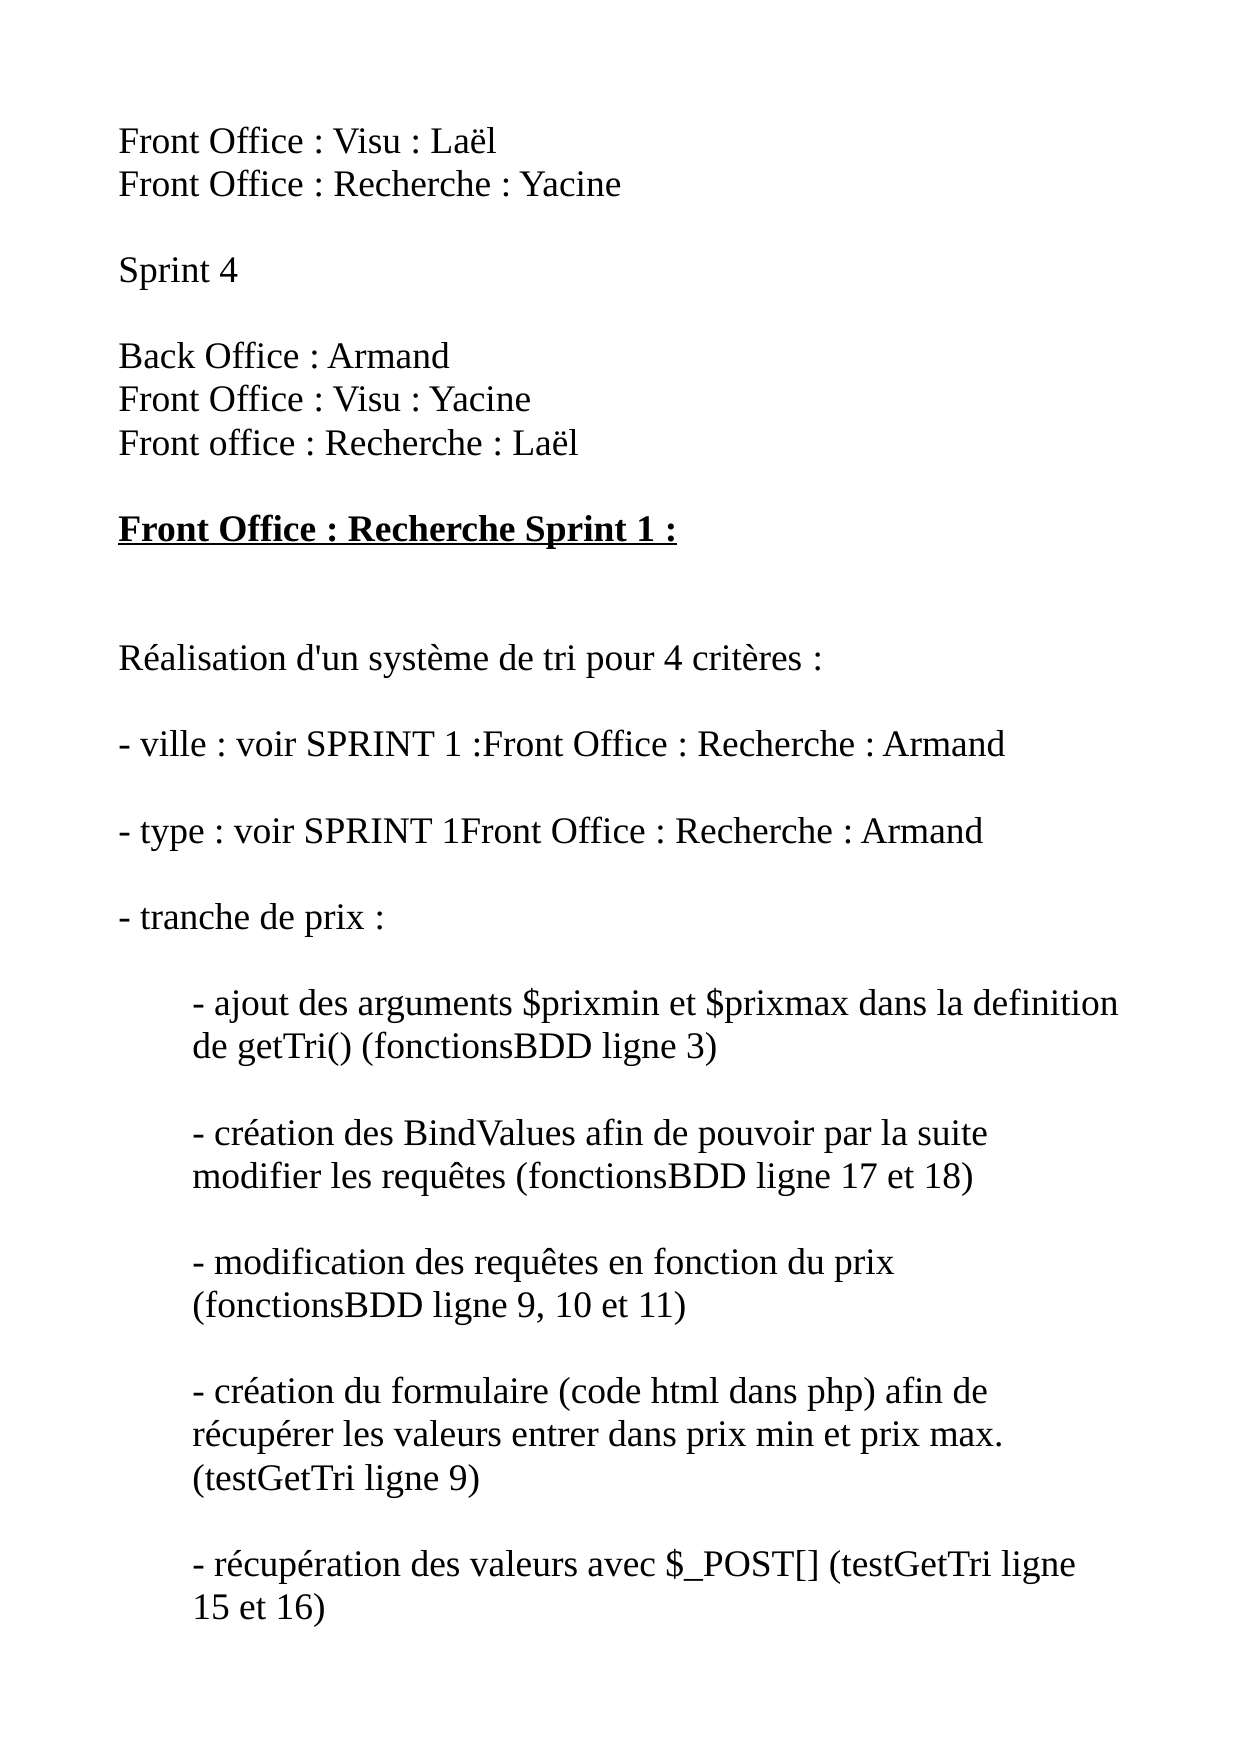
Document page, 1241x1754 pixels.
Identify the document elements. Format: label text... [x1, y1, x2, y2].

text Front Office : Recherche : Yacine [118, 161, 1122, 204]
text Back Office : Armand [118, 334, 1122, 377]
text - récupération des valeurs avec $_POST[] (testGetTri ligne 15 et 16) [118, 1541, 1122, 1627]
text - création du formulaire (code html dans php) afin de récupérer les valeurs entrer dans prix min et prix max. (testGetTri ligne 9) [118, 1369, 1122, 1498]
text - tranche de prix : [118, 894, 1122, 937]
text - création des BindValues afin de pouvoir par la suite modifier les requêtes (fonctionsBDD ligne 17 et 18) [118, 1110, 1122, 1196]
text Front office : Recherche : Laël [118, 420, 1122, 463]
text Réalisation d'un système de tri pour 4 critères : [118, 636, 1122, 679]
text Front Office : Visu : Laël [118, 118, 1122, 161]
text - ville : voir SPRINT 1 :Front Office : Recherche : Armand [118, 722, 1122, 765]
text Front Office : Visu : Yacine [118, 377, 1122, 420]
text - ajout des arguments $prixmin et $prixmax dans la definition de getTri() (fonctionsBDD ligne 3) [118, 981, 1122, 1067]
text Front Office : Recherche Sprint 1 : [118, 506, 1122, 549]
text - modification des requêtes en fonction du prix (fonctionsBDD ligne 9, 10 et 11) [118, 1239, 1122, 1326]
text - type : voir SPRINT 1Front Office : Recherche : Armand [118, 808, 1122, 851]
text Sprint 4 [118, 247, 1122, 291]
